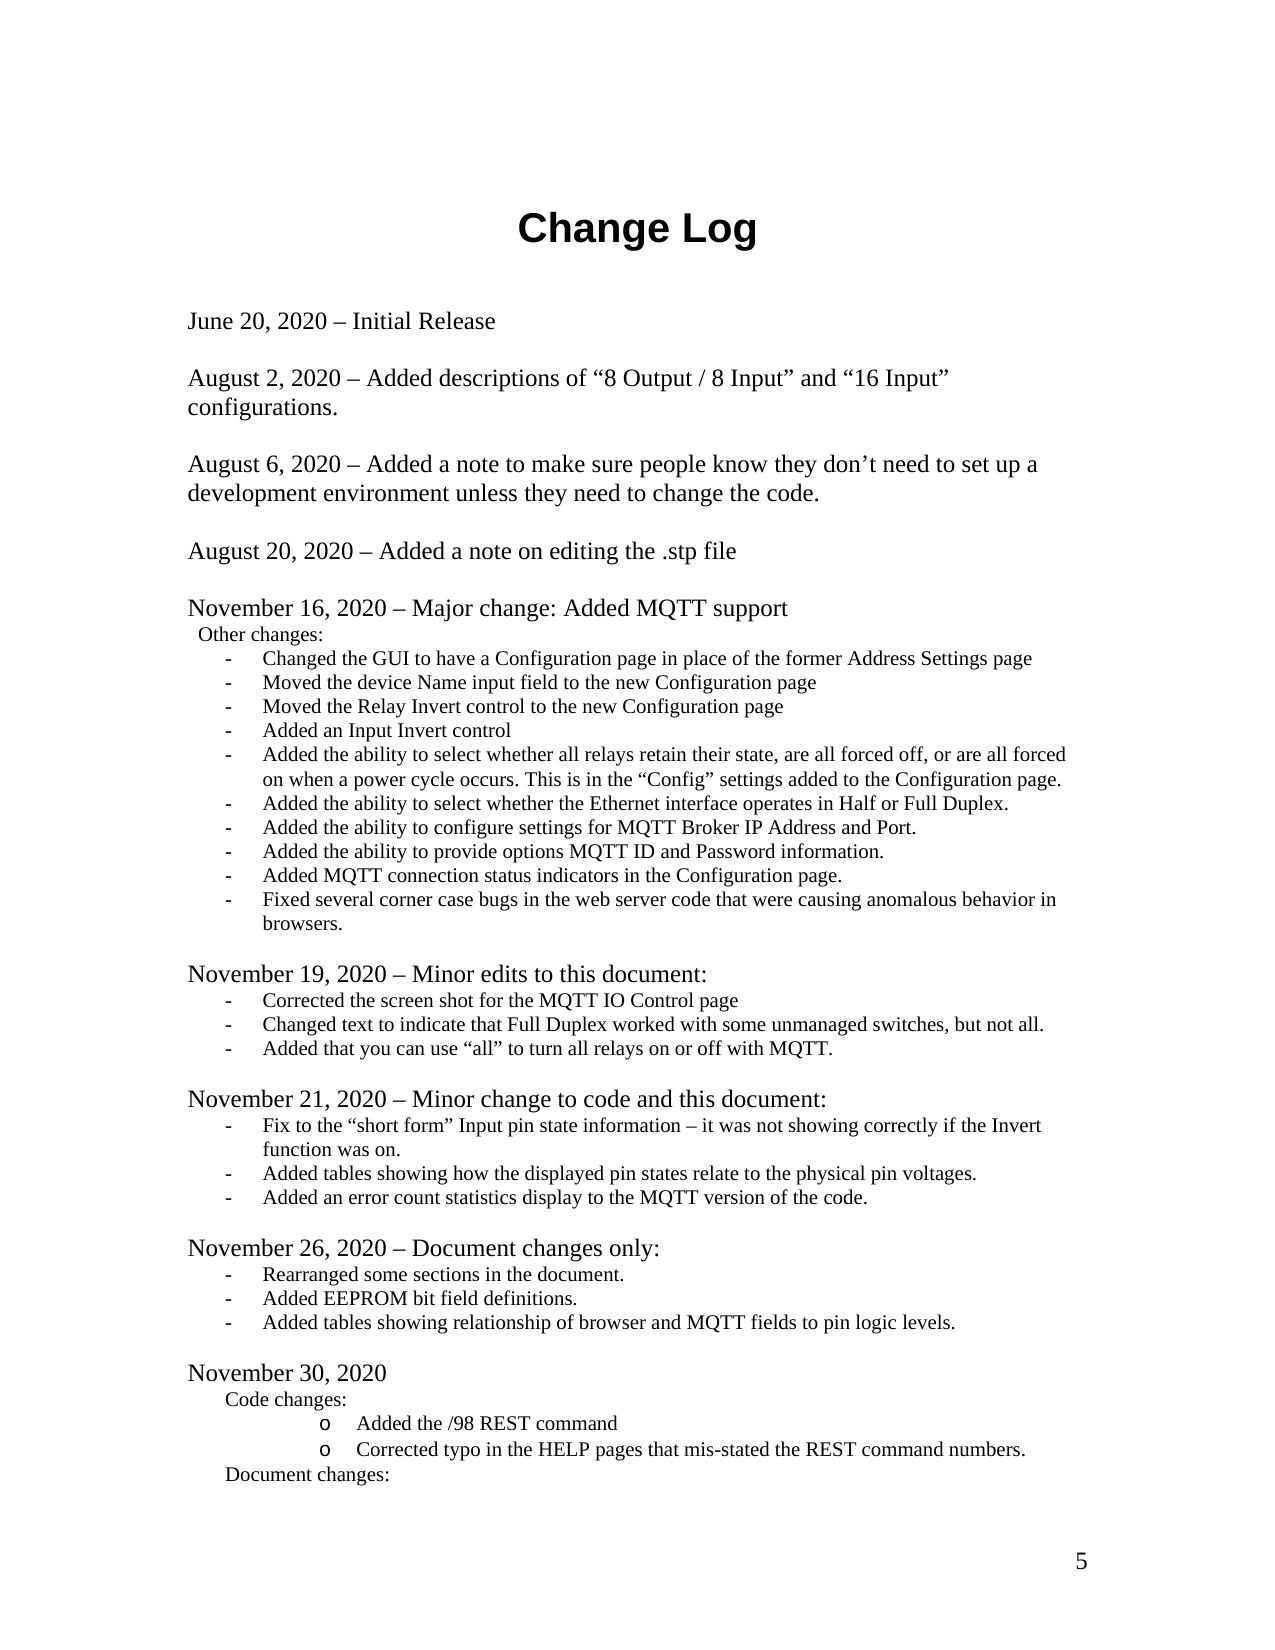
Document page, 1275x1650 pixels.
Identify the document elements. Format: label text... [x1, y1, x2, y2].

list Added that you can use “all” to turn all relays on or off with MQTT. [225, 1036, 1087, 1060]
list Corrected typo in the HELP pages that mis-stated the REST command numbers. [319, 1437, 1087, 1462]
list Fix to the “short form” Input pin state information – it was not showing correctly if the Invert function was on. [225, 1113, 1087, 1161]
list Moved the Relay Invert control to the new Configuration page [225, 694, 1087, 718]
text Other changes: [187, 622, 1087, 646]
list Added tables showing how the displayed pin states relate to the physical pin voltages. [225, 1161, 1087, 1185]
list Rearranged some sections in the document. [225, 1262, 1087, 1286]
list Added the ability to select whether the Ethernet interface operates in Half or Full Duplex. [225, 791, 1087, 814]
text November 26, 2020 – Document changes only: [187, 1233, 1087, 1262]
list Added an error count statistics display to the MQTT version of the code. [225, 1185, 1087, 1209]
list Added the ability to select whether all relays retain their state, are all forced off, or are all forced on when a power cycle occurs. This is in the “Config” settings added to the Configuration page. [225, 742, 1087, 791]
text Document changes: [225, 1462, 1087, 1486]
list Added the ability to configure settings for MQTT Broker IP Address and Port. [225, 814, 1087, 839]
text Code changes: [225, 1387, 1087, 1411]
list Moved the device Name input field to the new Configuration page [225, 670, 1087, 694]
text November 19, 2020 – Minor edits to this document: [187, 959, 1087, 988]
list Added MQTT connection status indicators in the Configuration page. [225, 863, 1087, 887]
list Fixed several corner case bugs in the web server code that were causing anomalous behavior in browsers. [225, 887, 1087, 935]
list Changed text to indicate that Full Duplex worked with some unmanaged switches, but not all. [225, 1012, 1087, 1036]
text August 2, 2020 – Added descriptions of “8 Output / 8 Input” and “16 Input” configurations. [187, 363, 1087, 421]
text June 20, 2020 – Initial Release [187, 306, 1087, 334]
list Added the /98 REST command [319, 1411, 1087, 1437]
text November 21, 2020 – Minor change to code and this document: [187, 1084, 1087, 1113]
list Added an Input Invert control [225, 718, 1087, 742]
text November 16, 2020 – Major change: Added MQTT support [187, 593, 1087, 622]
list Corrected the screen shot for the MQTT IO Control page [225, 988, 1087, 1012]
text November 30, 2020 [187, 1358, 1087, 1387]
subtitle Change Log [187, 204, 1087, 252]
list Changed the GUI to have a Configuration page in place of the former Address Settings page [225, 646, 1087, 670]
list Added tables showing relationship of browser and MQTT fields to pin logic levels. [225, 1310, 1087, 1334]
text August 6, 2020 – Added a note to make sure people know they don’t need to set up a development environment unless they need to change the code. [187, 449, 1087, 507]
list Added the ability to provide options MQTT ID and Password information. [225, 839, 1087, 863]
list Added EEPROM bit field definitions. [225, 1286, 1087, 1310]
text August 20, 2020 – Added a note on editing the .stp file [187, 536, 1087, 564]
